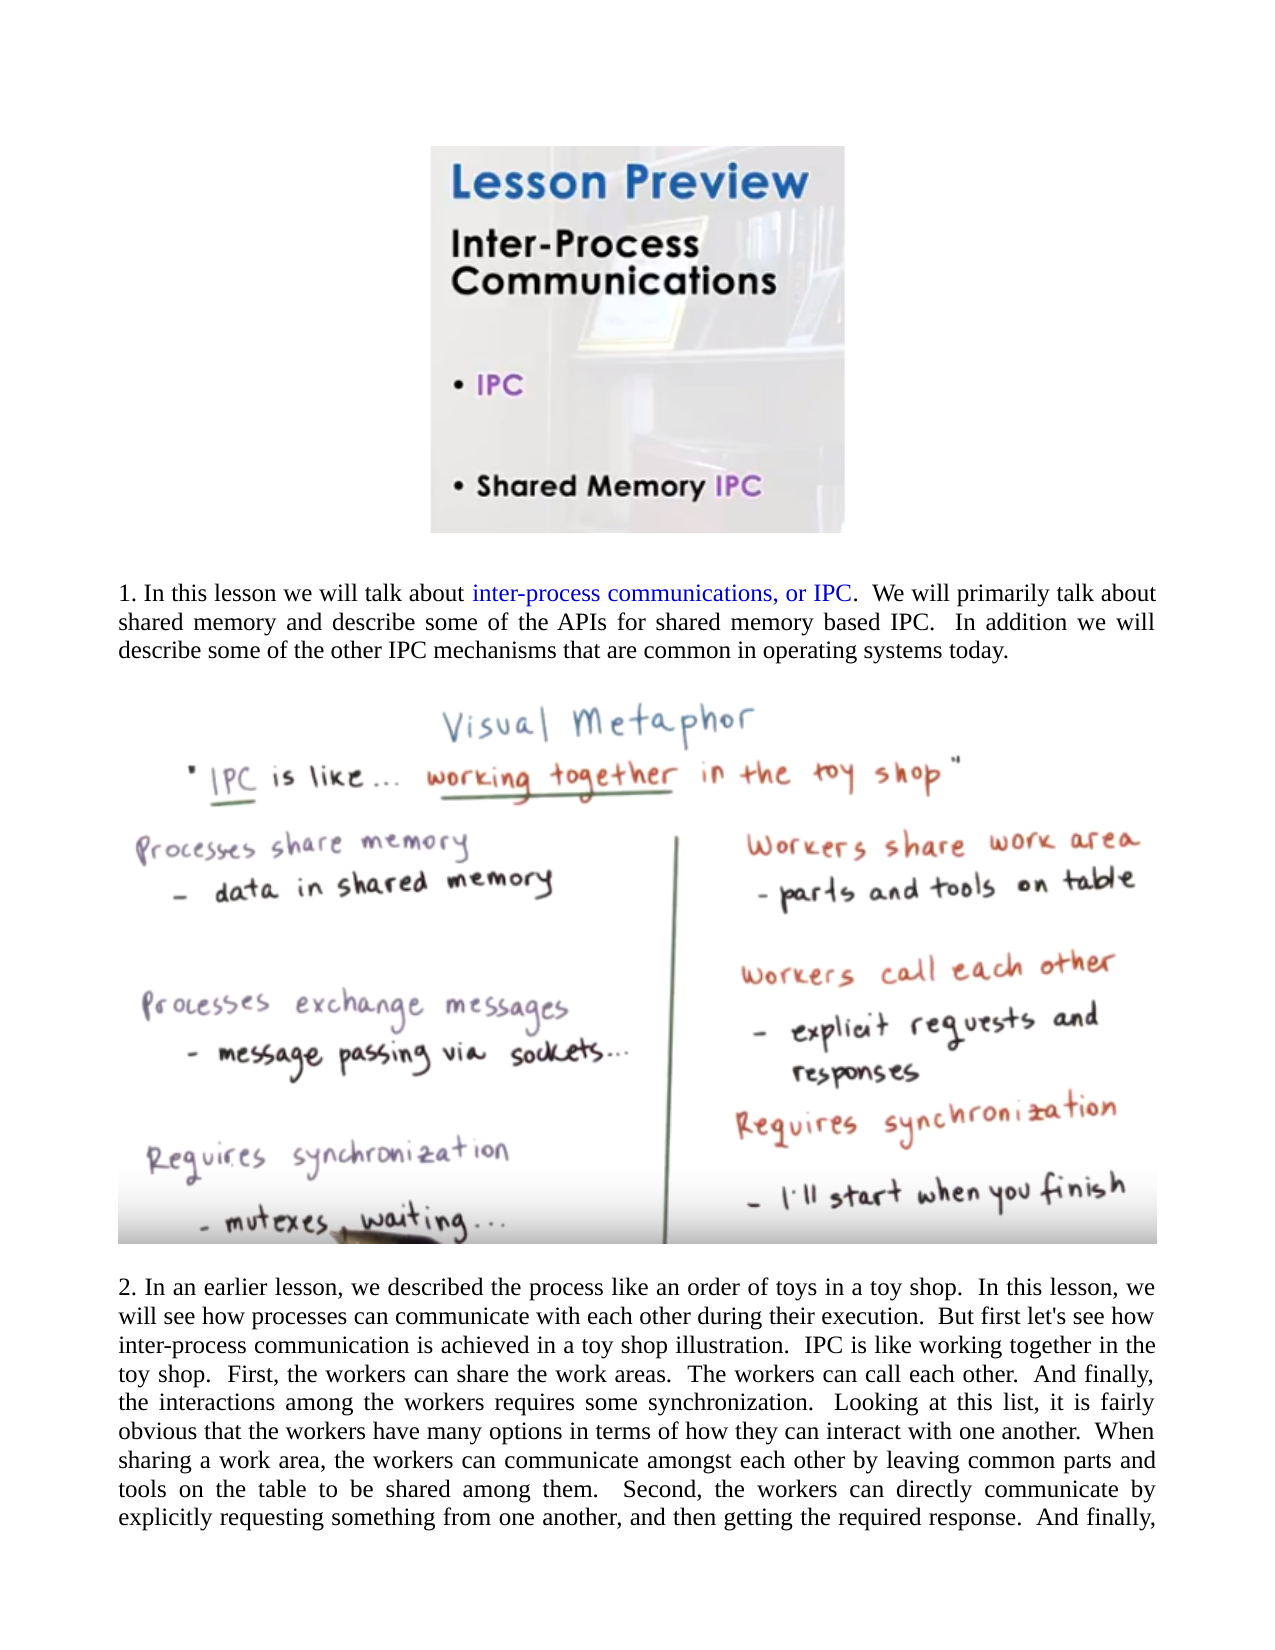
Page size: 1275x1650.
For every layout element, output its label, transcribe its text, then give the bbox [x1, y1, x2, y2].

picture [118, 693, 1157, 1244]
text 1. In this lesson we will talk about inter-process communications, or IPC. We will primarily talk about shared memory and describe some of the APIs for shared memory based IPC. In addition we will describe some of the other IPC mechanisms that are common in operating systems today. [118, 578, 1157, 664]
picture [430, 146, 845, 533]
text 2. In an earlier lesson, we described the process like an order of toys in a toy shop. In this lesson, we will see how processes can communicate with each other during their execution. But first let's see how inter-process communication is achieved in a toy shop illustration. IPC is like working together in the toy shop. First, the workers can share the work areas. The workers can call each other. And finally, the interactions among the workers requires some synchronization. Looking at this list, it is fairly obvious that the workers have many options in terms of how they can interact with one another. When sharing a work area, the workers can communicate amongst each other by leaving common parts and tools on the table to be shared among them. Second, the workers can directly communicate by explicitly requesting something from one another, and then getting the required response. And finally, [118, 1272, 1157, 1531]
